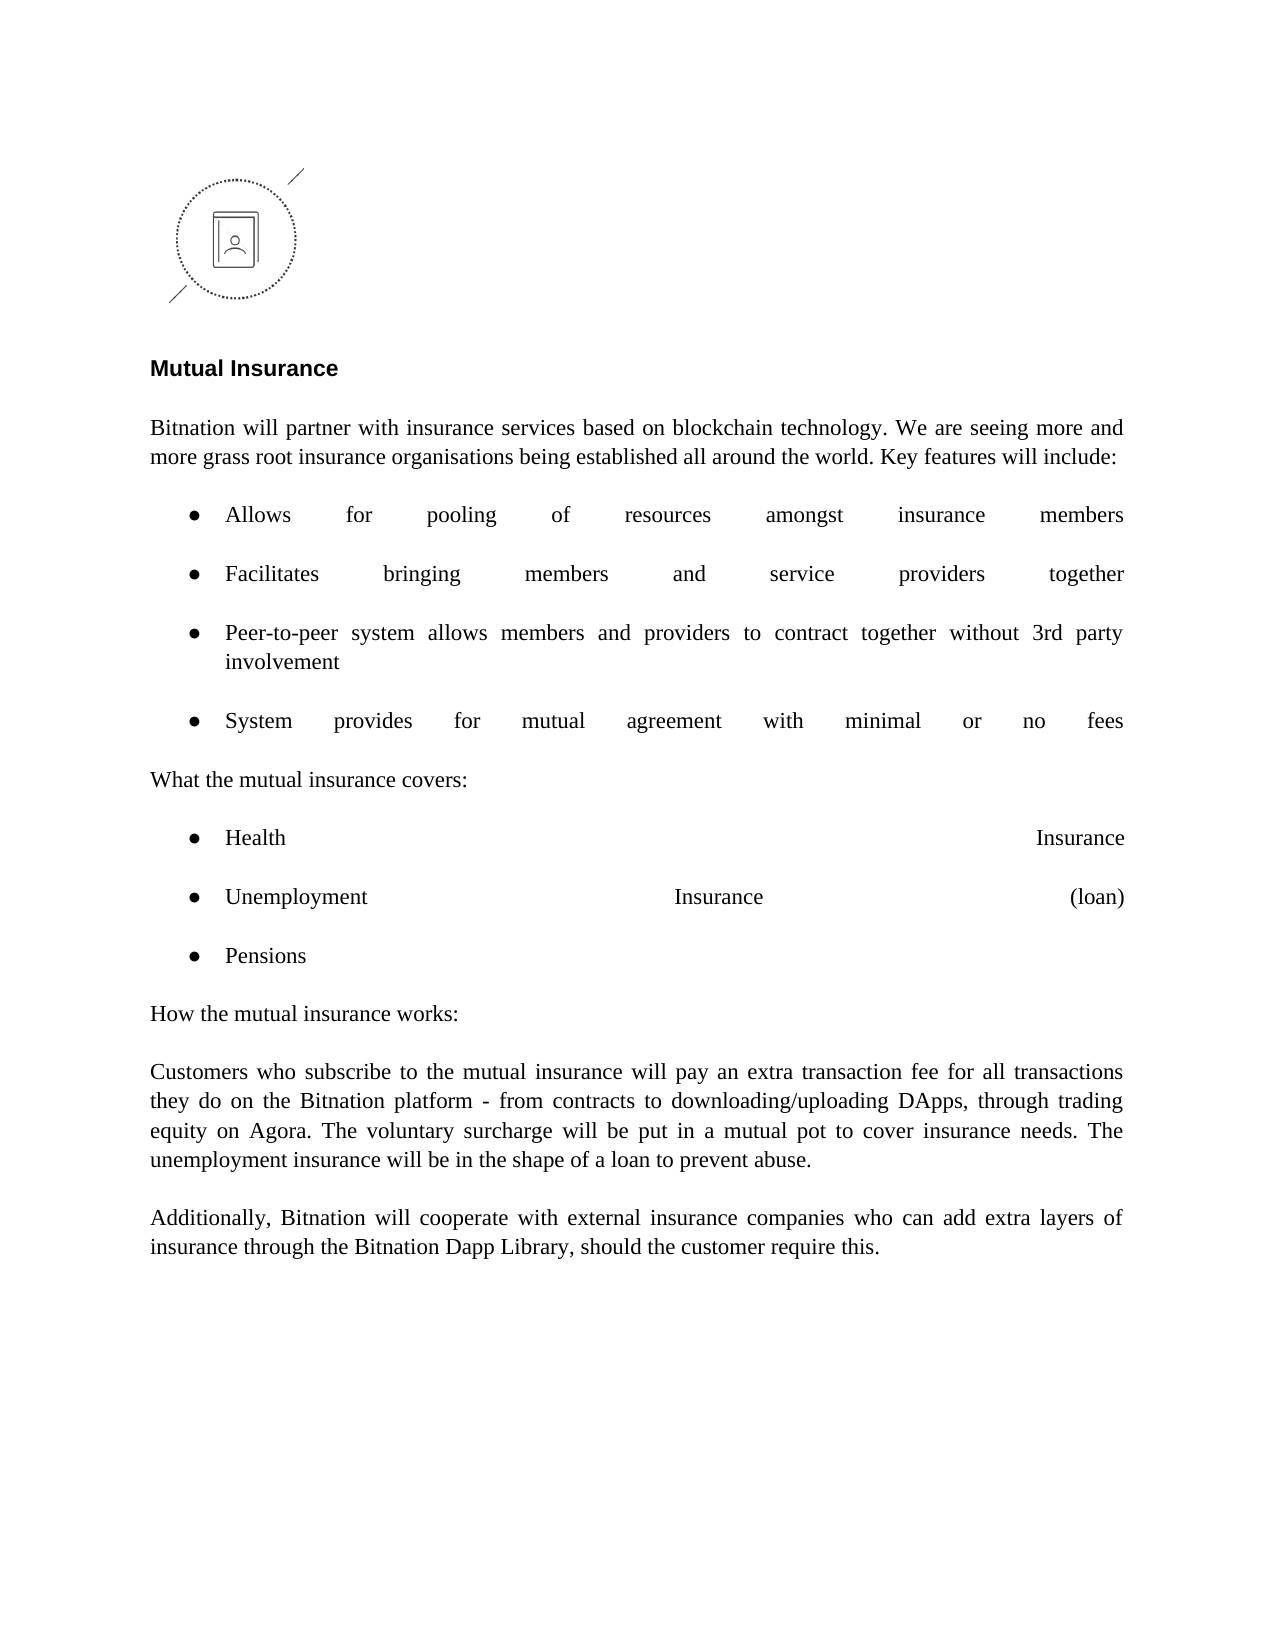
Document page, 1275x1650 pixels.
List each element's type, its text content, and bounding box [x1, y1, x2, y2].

text Customers who subscribe to the mutual insurance will pay an extra transaction fee for all transactions they do on the Bitnation platform - from contracts to downloading/uploading DApps, through trading equity on Agora. The voluntary surcharge will be put in a mutual pot to cover insurance needs. The unemployment insurance will be in the shape of a loan to prevent abuse. [150, 1059, 1125, 1172]
text What the mutual insurance covers: [150, 767, 1125, 792]
text Bitnation will partner with insurance services based on blockchain technology. We are seeing more and more grass root insurance organisations being established all around the world. Key features will include: [150, 414, 1125, 469]
text How the mutual insurance works: [150, 1001, 1125, 1026]
list Health Insurance [187, 825, 1125, 880]
picture [168, 168, 304, 304]
text Mutual Insurance [150, 326, 1125, 381]
list Unemployment Insurance (loan) [187, 884, 1125, 939]
list Peer-to-peer system allows members and providers to contract together without 3rd party involvement [187, 620, 1125, 704]
list Allows for pooling of resources amongst insurance members [187, 502, 1125, 557]
text Additionally, Bitnation will cooperate with external insurance companies who can add extra layers of insurance through the Bitnation Dapp Library, should the customer require this. [150, 1205, 1125, 1260]
list Pensions [187, 943, 1125, 968]
list System provides for mutual agreement with minimal or no fees [187, 708, 1125, 763]
list Facilitates bringing members and service providers together [187, 561, 1125, 616]
